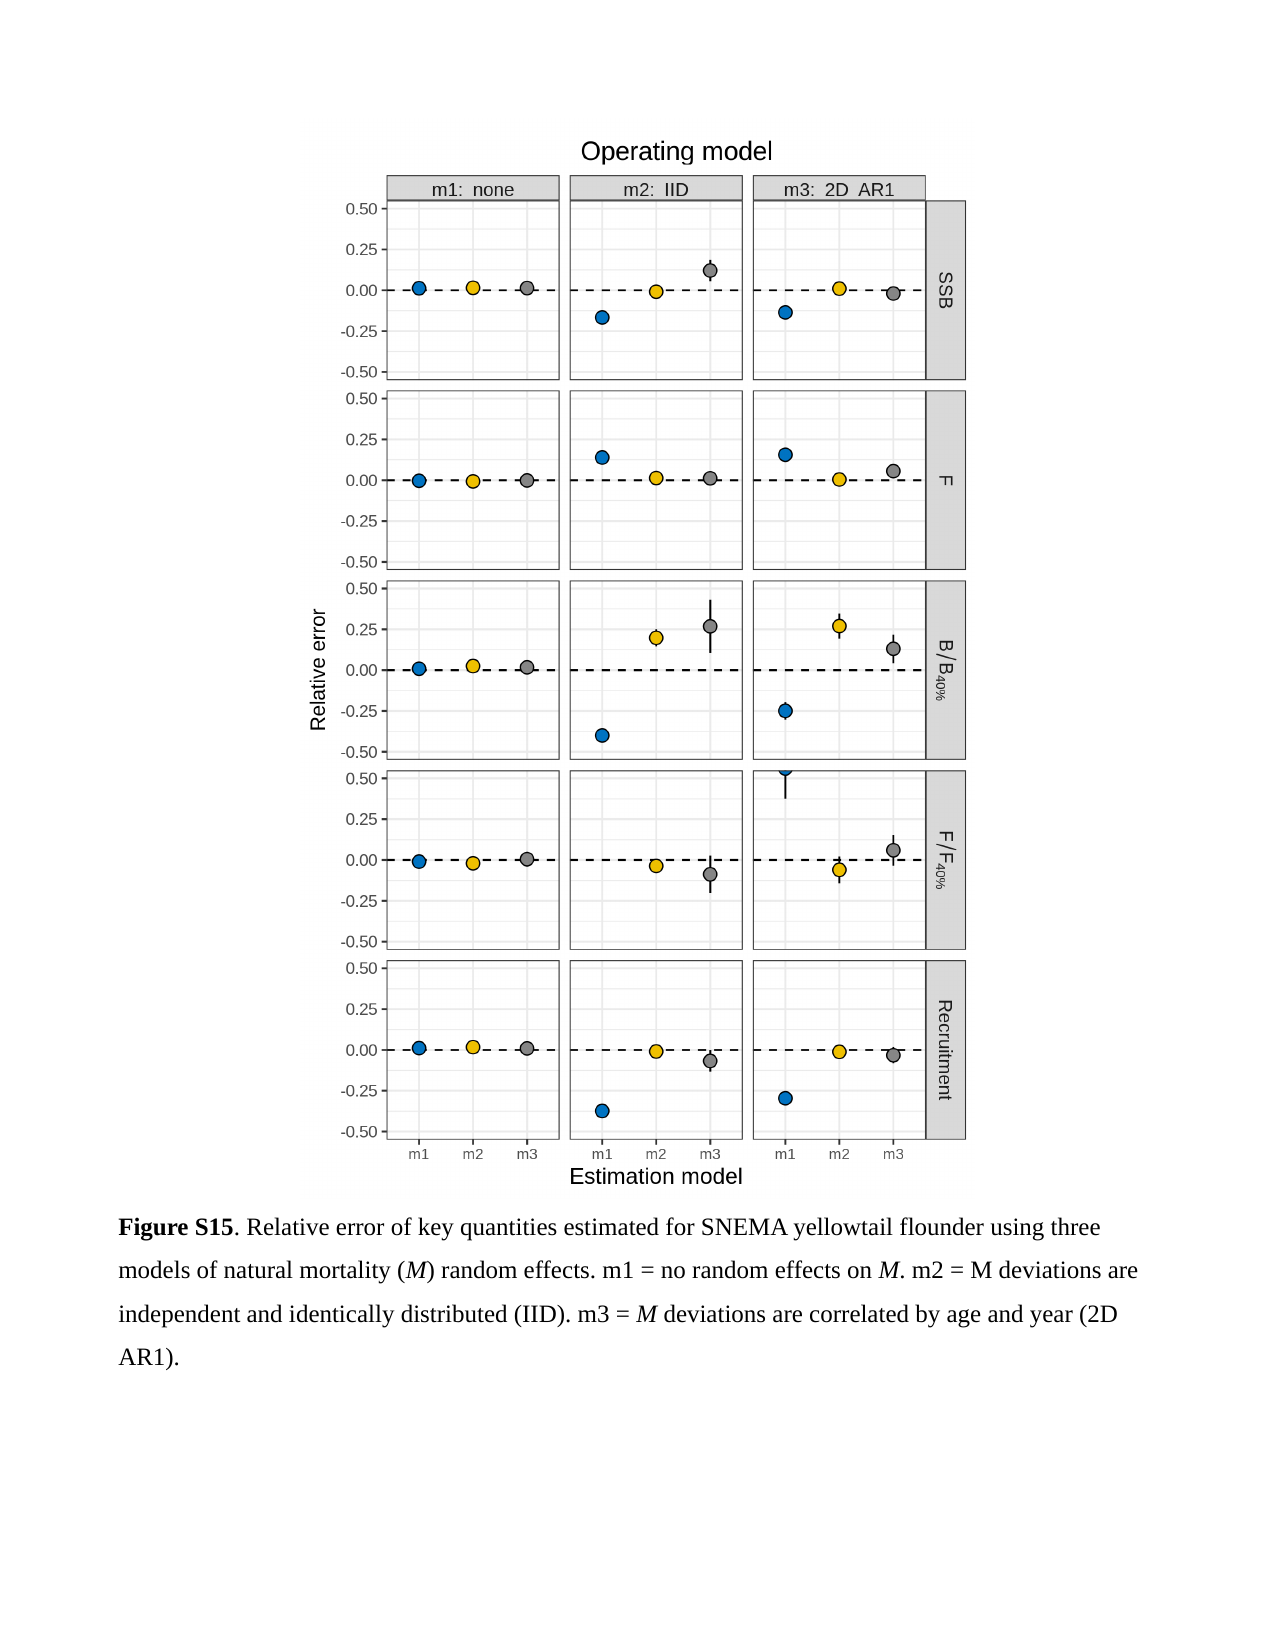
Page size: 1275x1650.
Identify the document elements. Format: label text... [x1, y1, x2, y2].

text Figure S15. Relative error of key quantities estimated for SNEMA yellowtail flounder using three models of natural mortality (M) random effects. m1 = no random effects on M. m2 = M deviations are independent and identically distributed (IID). m3 = M deviations are correlated by age and year (2D AR1). [118, 1212, 1157, 1371]
picture [300, 118, 976, 1199]
